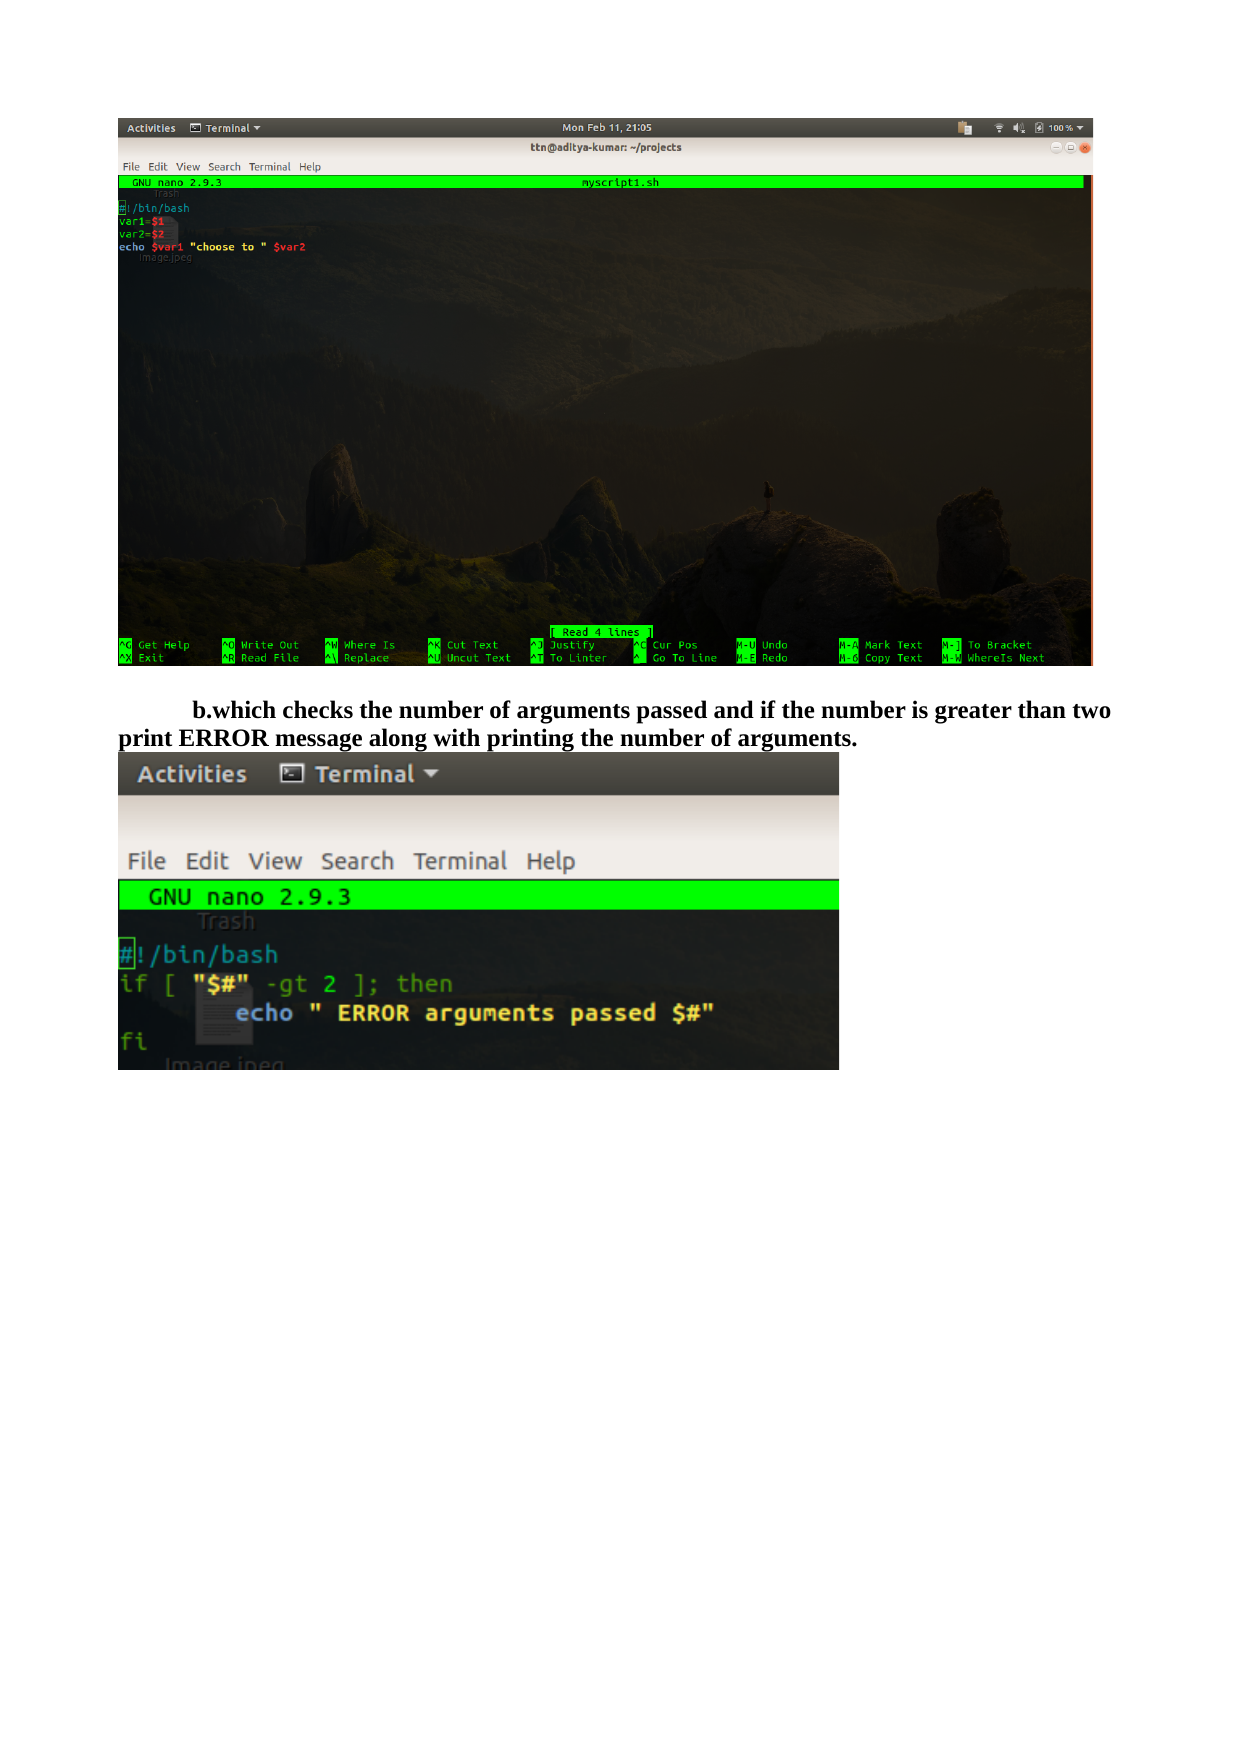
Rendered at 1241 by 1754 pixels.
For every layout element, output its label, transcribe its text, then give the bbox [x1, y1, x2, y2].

text b.which checks the number of arguments passed and if the number is greater than two print ERROR message along with printing the number of arguments. [118, 695, 1122, 752]
picture [118, 118, 1094, 666]
